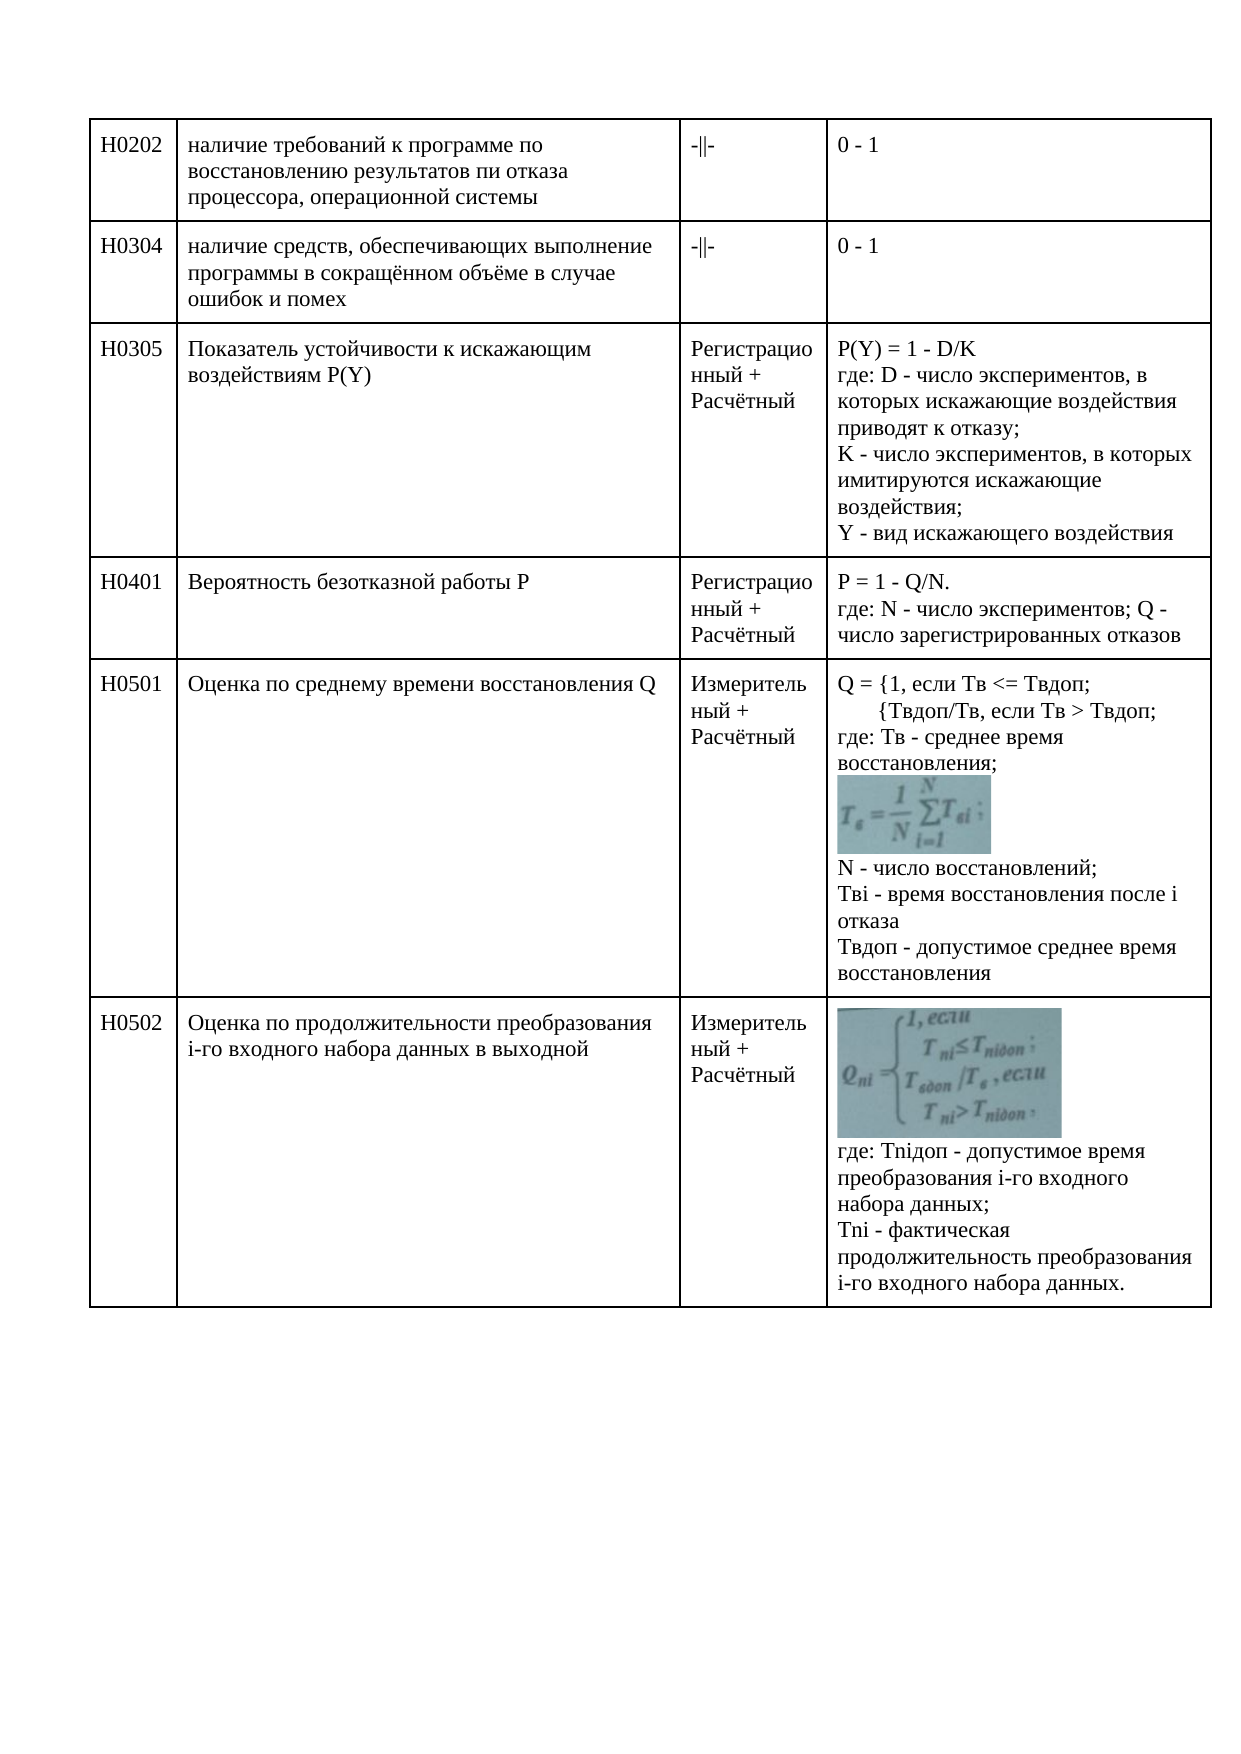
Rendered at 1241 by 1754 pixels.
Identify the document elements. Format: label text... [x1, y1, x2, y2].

table_cell Измерительный + Расчётный [681, 660, 826, 996]
table_cell Вероятность безотказной работы Р [178, 558, 679, 658]
table_cell Регистрационный + Расчётный [681, 324, 826, 556]
picture [837, 775, 992, 854]
table_cell Q = {1, если Tв <= Tвдоп; {Tвдоп/Tв, если Tв > Tвдоп; где: Tв - среднее время восстановления; N - число восстановлений; Tвi - время восстановления после i отказа Tвдоп - допустимое среднее время восстановления [828, 660, 1210, 996]
table_cell Регистрационный + Расчётный [681, 558, 826, 658]
table_cell Оценка по продолжительности преобразования i-го входного набора данных в выходной [178, 998, 679, 1306]
table_cell H0305 [91, 324, 176, 556]
table_cell H0501 [91, 660, 176, 996]
table_cell 0 - 1 [828, 120, 1210, 220]
table_cell H0202 [91, 120, 176, 220]
table_cell Показатель устойчивости к искажающим воздействиям P(Y) [178, 324, 679, 556]
table_cell H0502 [91, 998, 176, 1306]
table_cell -||- [681, 120, 826, 220]
table_cell H0401 [91, 558, 176, 658]
table_cell -||- [681, 222, 826, 322]
table_cell P(Y) = 1 - D/K где: D - число экспериментов, в которых искажающие воздействия приводят к отказу; K - число экспериментов, в которых имитируются искажающие воздействия; Y - вид искажающего воздействия [828, 324, 1210, 556]
table_cell P = 1 - Q/N. где: N - число экспериментов; Q - число зарегистрированных отказов [828, 558, 1210, 658]
picture [837, 1008, 1062, 1138]
table_cell наличие средств, обеспечивающих выполнение программы в сокращённом объёме в случае ошибок и помех [178, 222, 679, 322]
table_cell Измерительный + Расчётный [681, 998, 826, 1306]
table_cell H0304 [91, 222, 176, 322]
table_cell 0 - 1 [828, 222, 1210, 322]
table_cell Оценка по среднему времени восстановления Q [178, 660, 679, 996]
table_cell наличие требований к программе по восстановлению результатов пи отказа процессора, операционной системы [178, 120, 679, 220]
table_cell где: Tniдоп - допустимое время преобразования i-го входного набора данных; Tni - фактическая продолжительность преобразования i-го входного набора данных. [828, 998, 1210, 1306]
